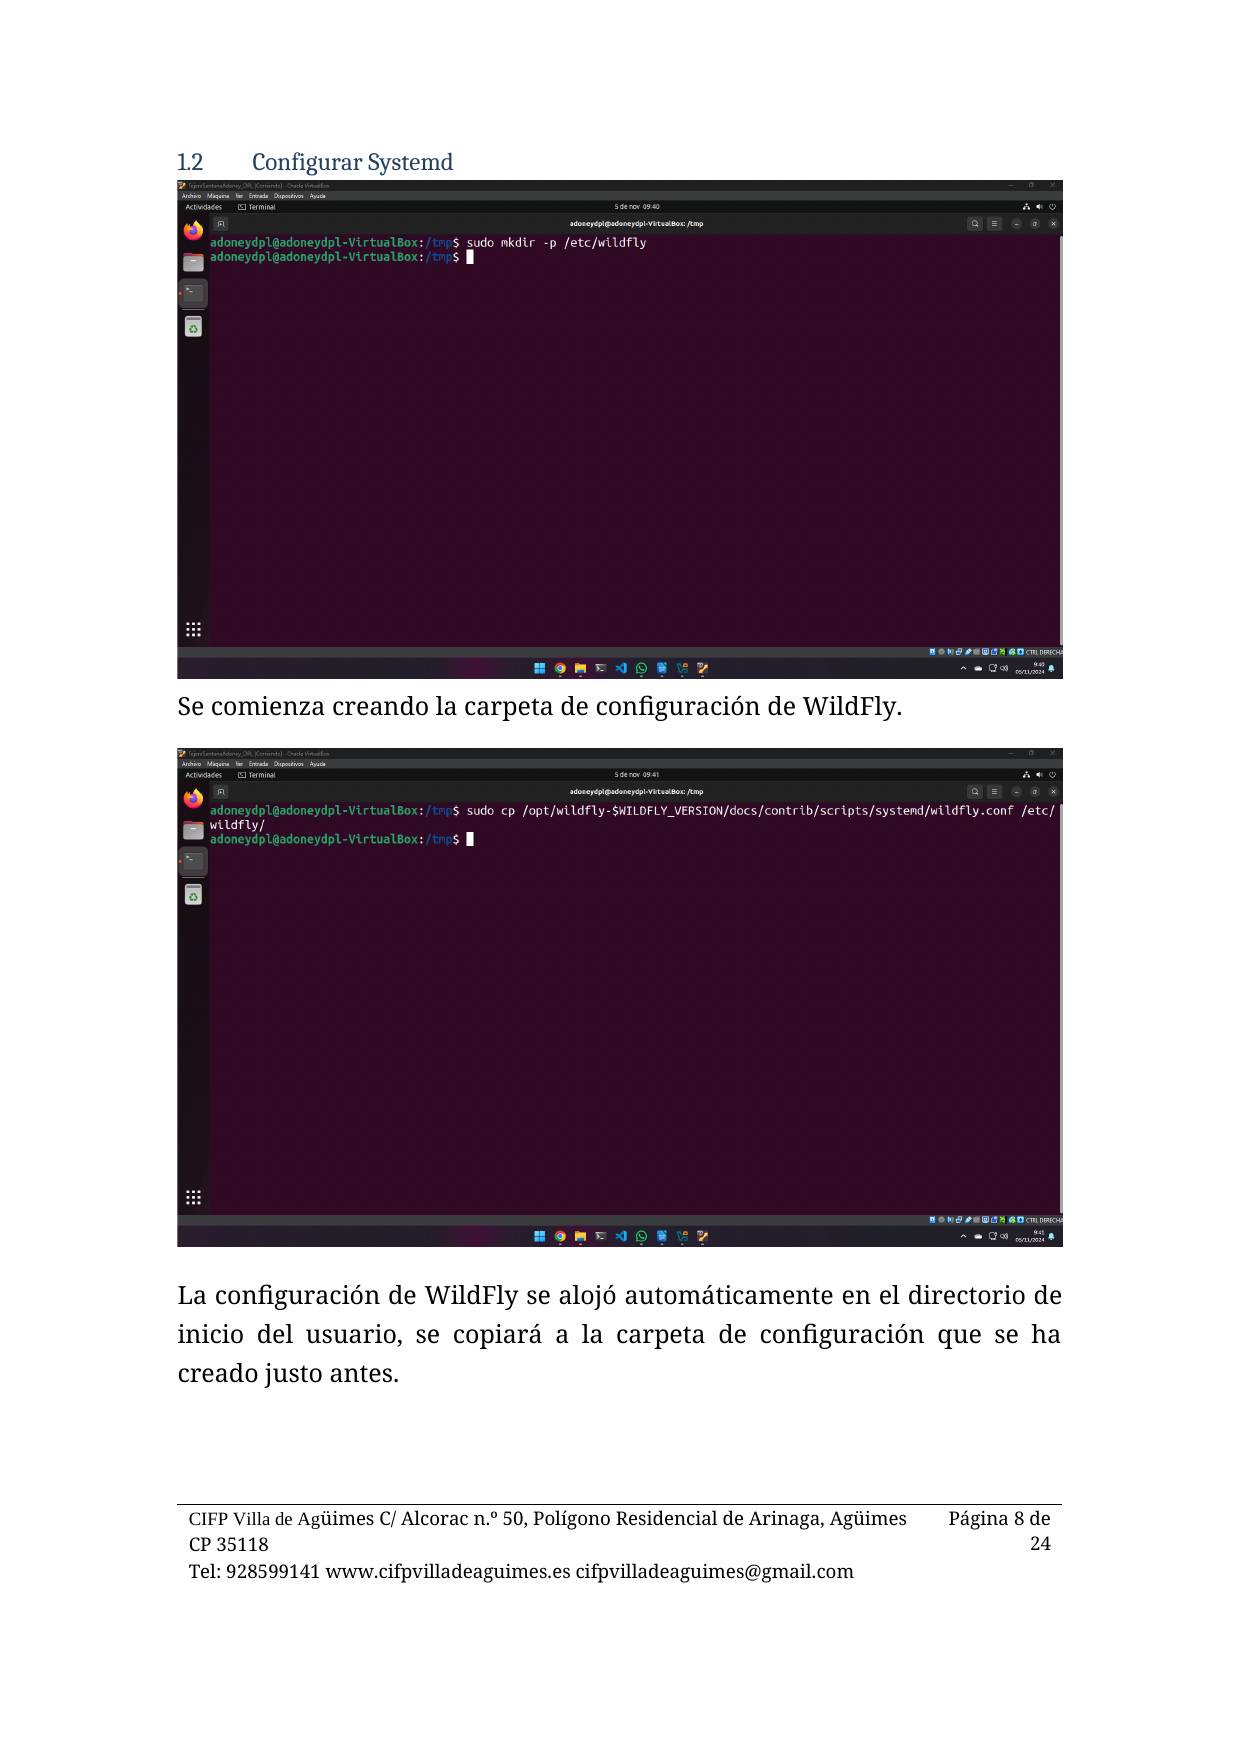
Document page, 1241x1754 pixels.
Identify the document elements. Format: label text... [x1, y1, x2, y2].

picture [177, 180, 1063, 679]
subtitle Configurar Systemd [177, 148, 1063, 176]
text La configuración de WildFly se alojó automáticamente en el directorio de inicio del usuario, se copiará a la carpeta de configuración que se ha creado justo antes. [177, 1247, 1063, 1390]
text Se comienza creando la carpeta de configuración de WildFly. [177, 679, 1063, 722]
picture [177, 748, 1063, 1247]
